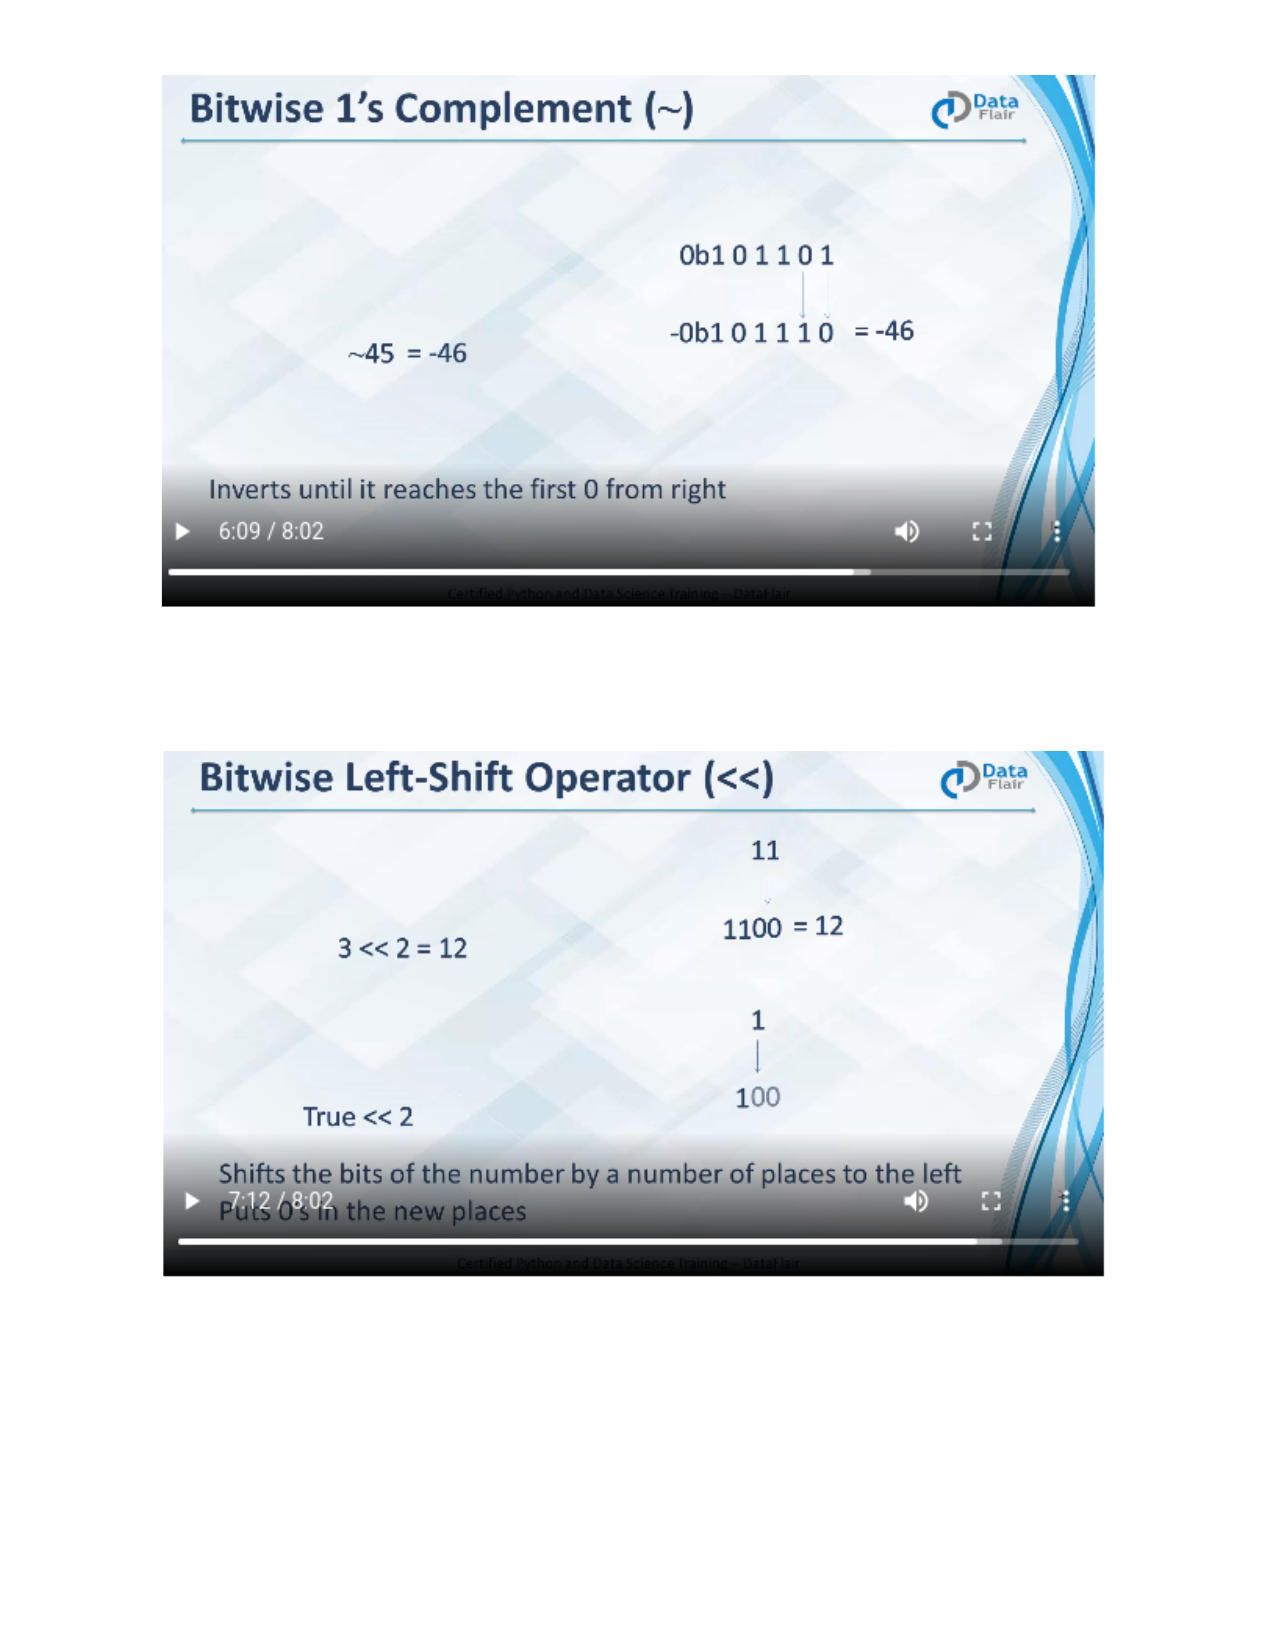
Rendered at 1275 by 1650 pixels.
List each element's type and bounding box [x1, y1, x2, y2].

picture [163, 751, 1112, 1278]
picture [161, 75, 1114, 610]
